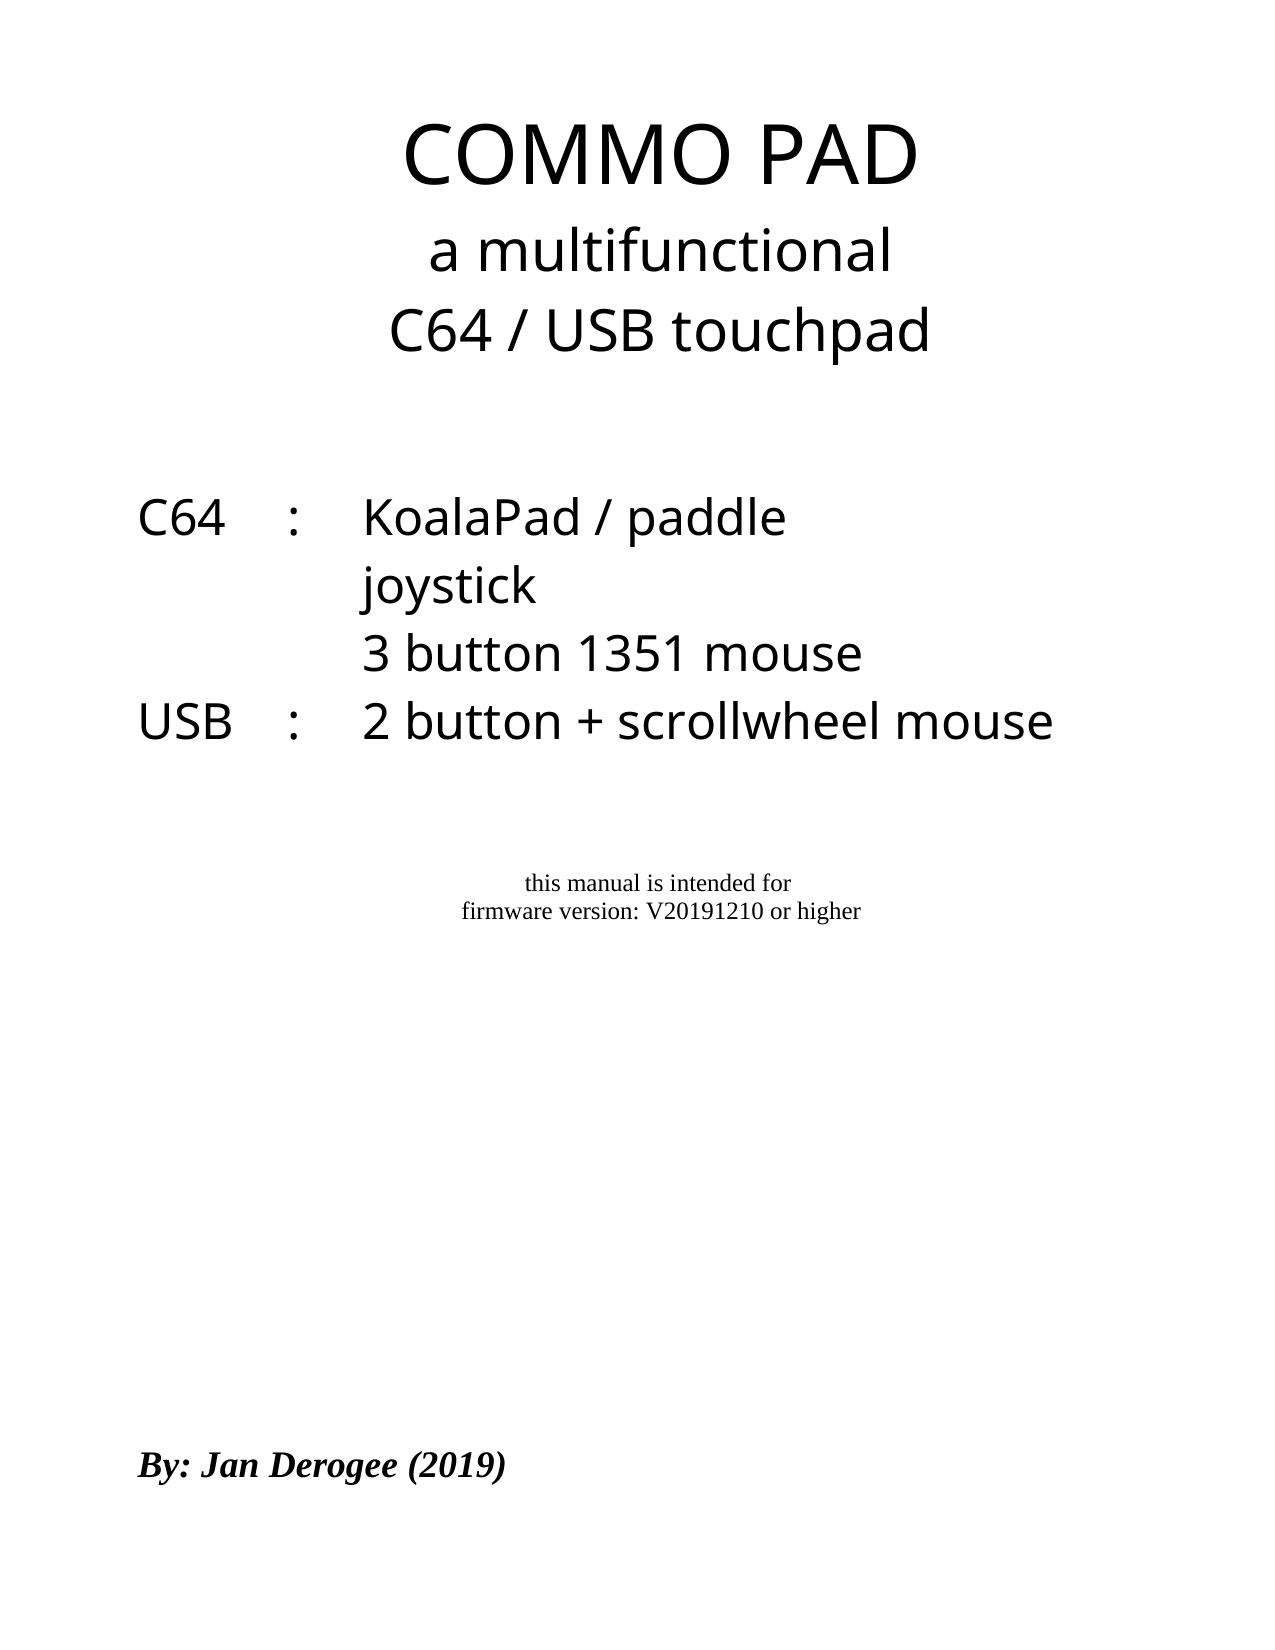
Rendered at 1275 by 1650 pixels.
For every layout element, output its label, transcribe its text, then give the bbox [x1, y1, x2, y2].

text COMMO PAD [137, 96, 1184, 209]
text this manual is intended for [137, 868, 1184, 896]
text C64 / USB touchpad [137, 289, 1184, 368]
text USB : 2 button + scrollwheel mouse [137, 686, 1184, 754]
text firmware version: V20191210 or higher [137, 896, 1184, 925]
text By: Jan Derogee (2019) [137, 1443, 1184, 1486]
text C64 : KoalaPad / paddle [137, 482, 1184, 550]
text joystick [137, 550, 1184, 618]
text a multifunctional [137, 209, 1184, 289]
text 3 button 1351 mouse [137, 618, 1184, 686]
